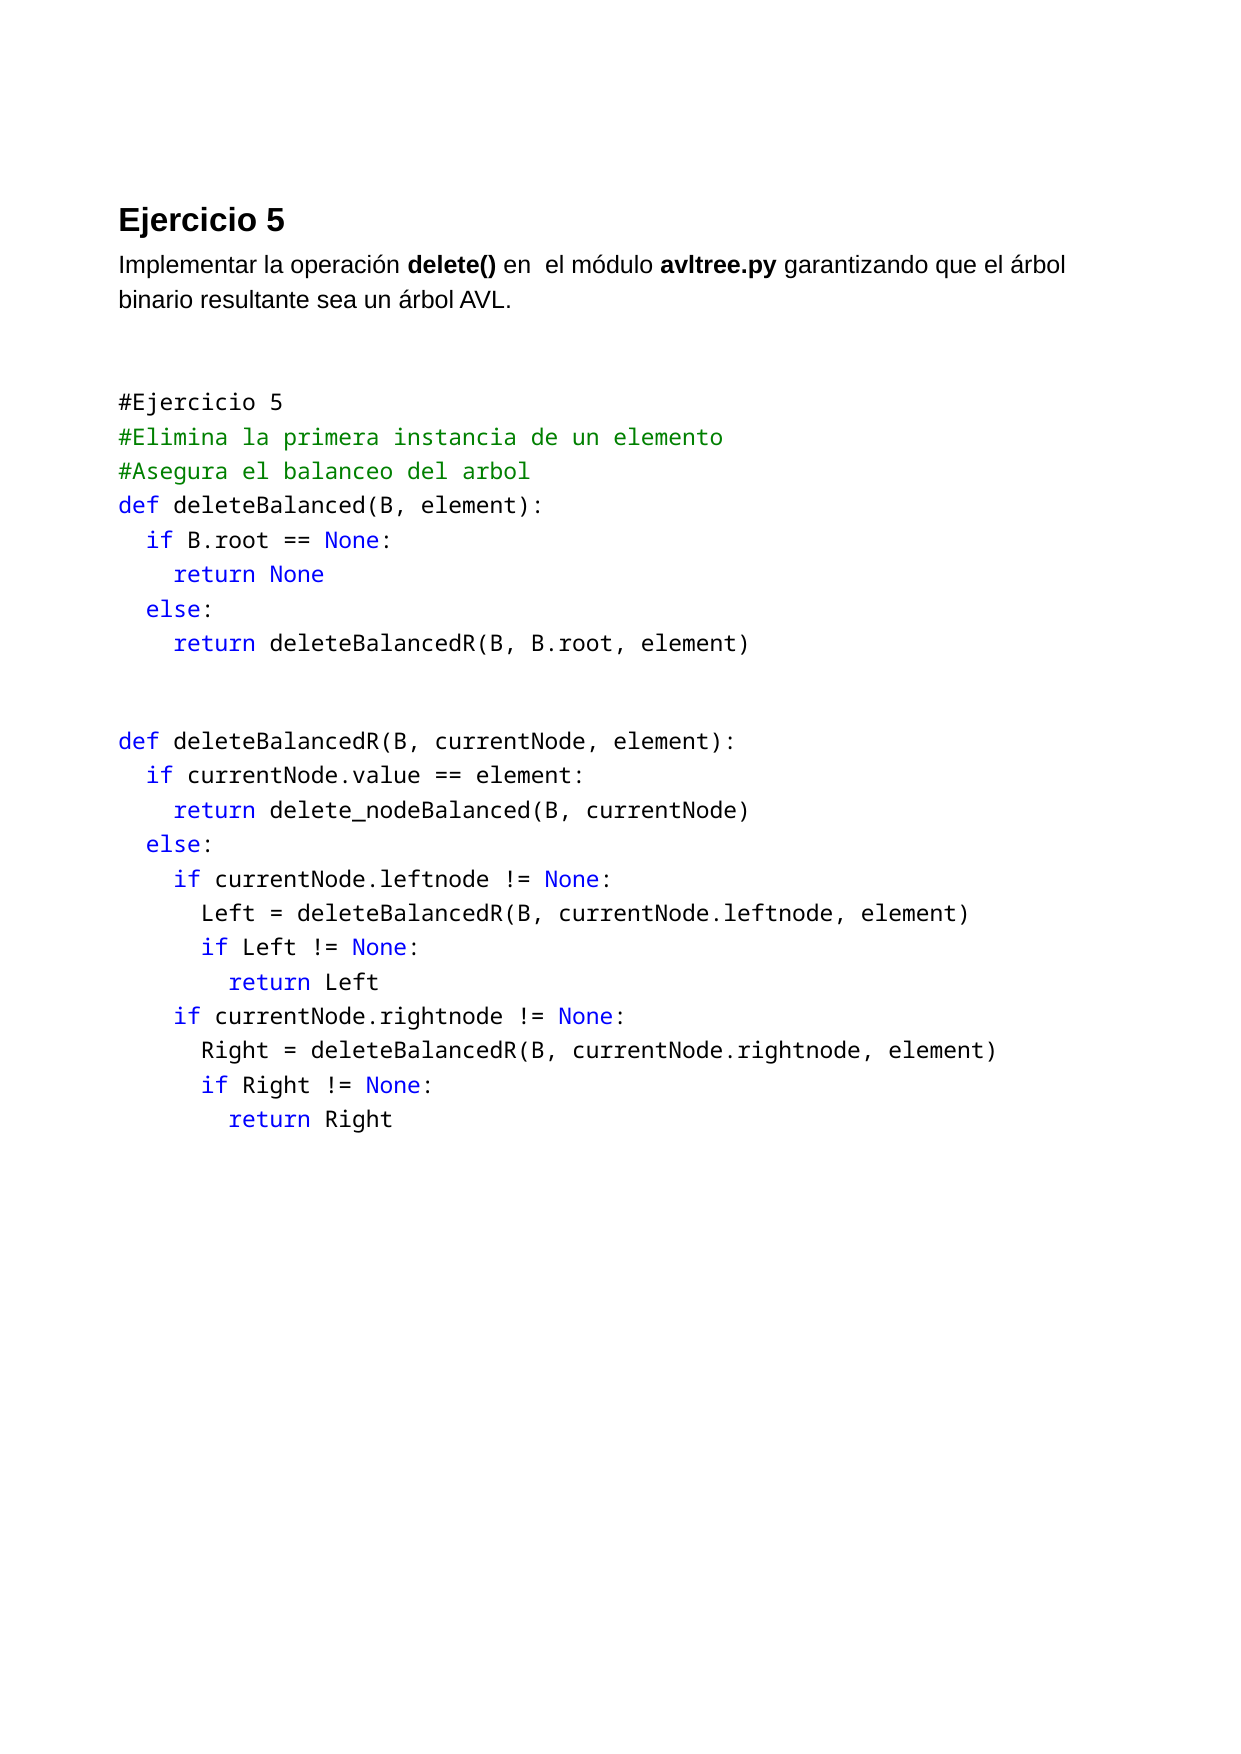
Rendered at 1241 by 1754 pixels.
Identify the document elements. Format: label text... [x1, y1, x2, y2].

text Left = deleteBalancedR(B, currentNode.leftnode, element) [118, 894, 1122, 928]
text return delete_nodeBalanced(B, currentNode) [118, 791, 1122, 825]
text #Asegura el balanceo del arbol [118, 452, 1122, 486]
text def deleteBalanced(B, element): [118, 486, 1122, 521]
text def deleteBalancedR(B, currentNode, element): [118, 722, 1122, 756]
text if B.root == None: [118, 521, 1122, 555]
text else: [118, 825, 1122, 859]
text return Left [118, 963, 1122, 997]
text if Left != None: [118, 928, 1122, 963]
text return None [118, 555, 1122, 589]
text if currentNode.rightnode != None: [118, 997, 1122, 1031]
text #Ejercicio 5 [118, 383, 1122, 417]
text return deleteBalancedR(B, B.root, element) [118, 624, 1122, 658]
text if currentNode.value == element: [118, 756, 1122, 791]
text Implementar la operación delete() en el módulo avltree.py garantizando que el árbol binario resultante sea un árbol AVL. [118, 251, 1122, 314]
text #Elimina la primera instancia de un elemento [118, 417, 1122, 452]
text Right = deleteBalancedR(B, currentNode.rightnode, element) [118, 1031, 1122, 1066]
text if currentNode.leftnode != None: [118, 859, 1122, 894]
subtitle Ejercicio 5 [118, 199, 1122, 238]
text if Right != None: [118, 1066, 1122, 1100]
text else: [118, 589, 1122, 624]
text return Right [118, 1100, 1122, 1134]
